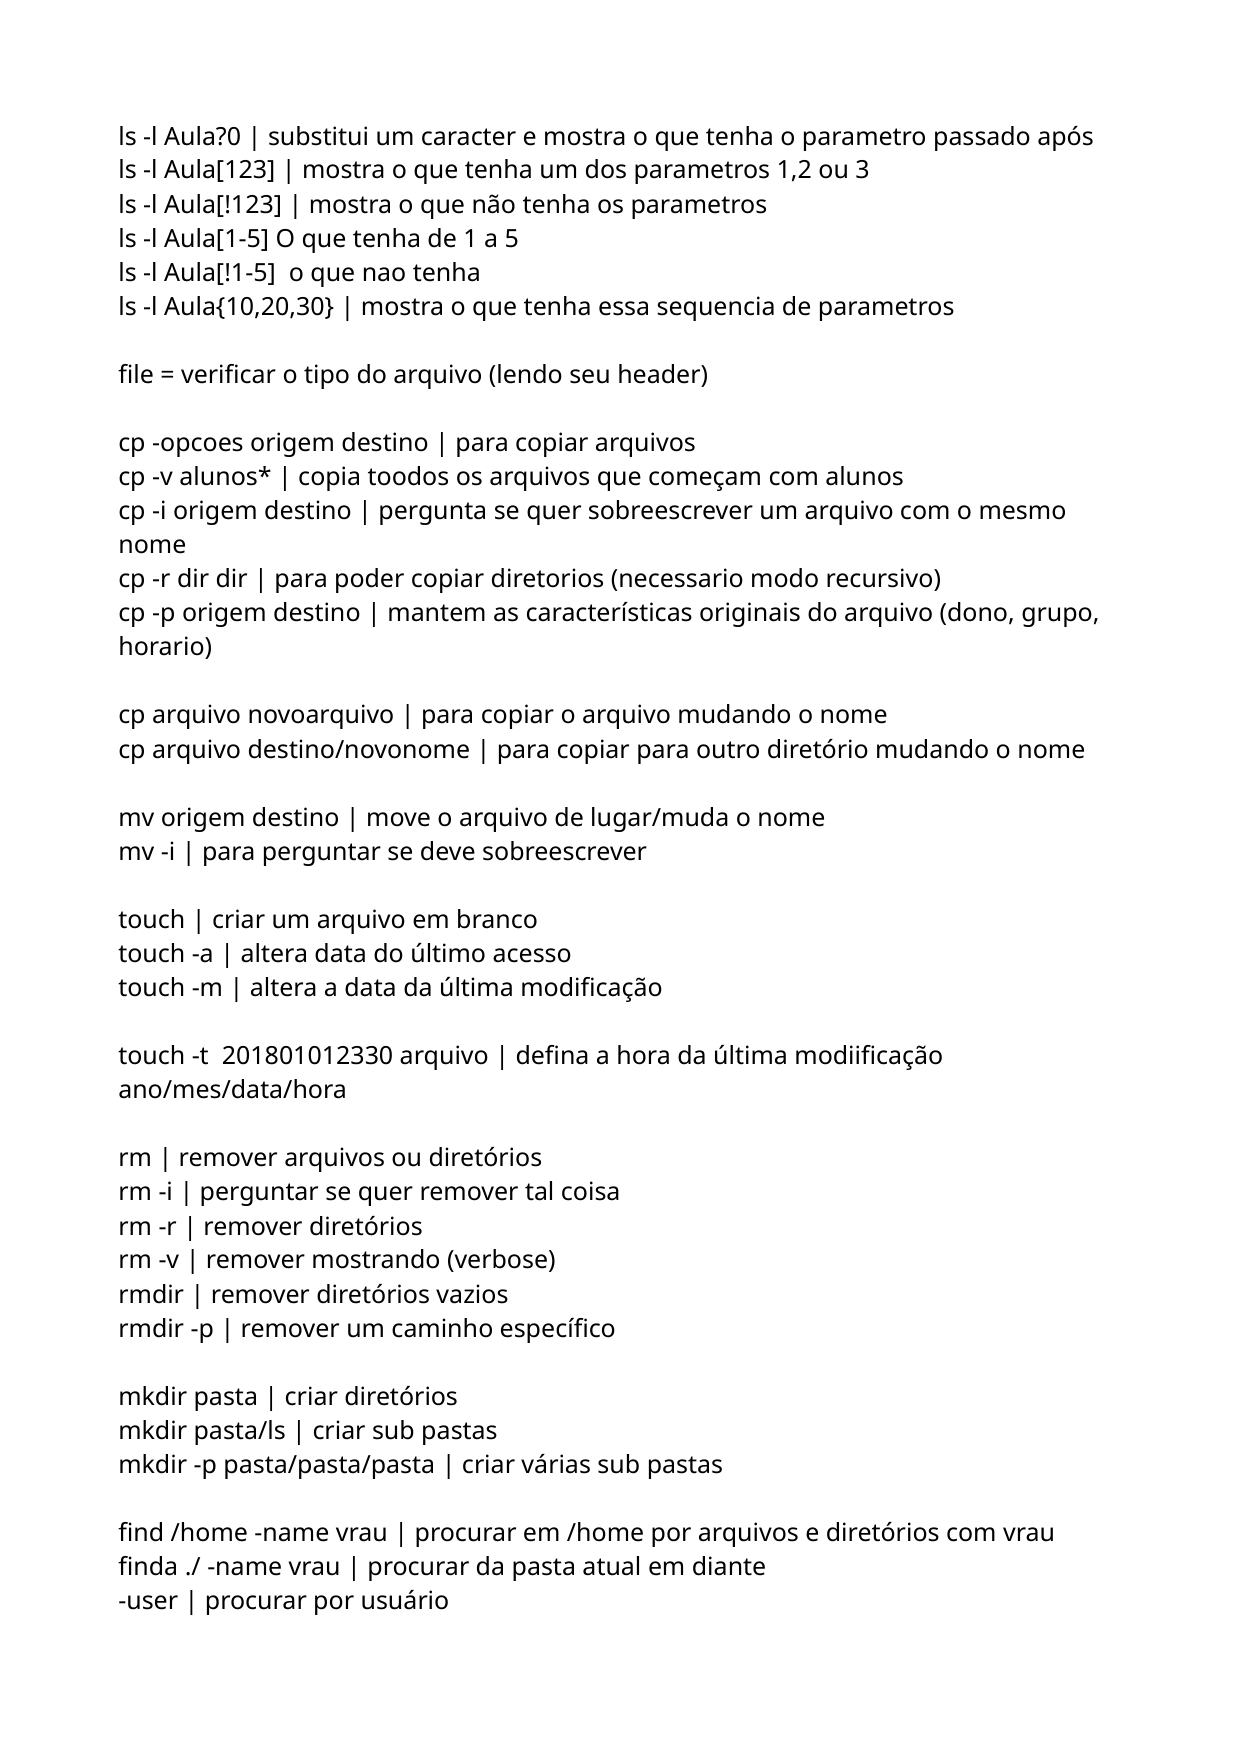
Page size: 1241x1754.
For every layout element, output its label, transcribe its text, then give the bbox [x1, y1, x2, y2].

text rm -v | remover mostrando (verbose) [118, 1242, 1122, 1276]
text file = verificar o tipo do arquivo (lendo seu header) [118, 357, 1122, 391]
text touch | criar um arquivo em branco [118, 902, 1122, 936]
text mkdir pasta/ls | criar sub pastas [118, 1412, 1122, 1447]
text cp arquivo destino/novonome | para copiar para outro diretório mudando o nome [118, 731, 1122, 765]
text rm | remover arquivos ou diretórios [118, 1140, 1122, 1174]
text cp -r dir dir | para poder copiar diretorios (necessario modo recursivo) [118, 561, 1122, 595]
text touch -a | altera data do último acesso [118, 936, 1122, 970]
text mv origem destino | move o arquivo de lugar/muda o nome [118, 799, 1122, 833]
text cp -p origem destino | mantem as características originais do arquivo (dono, grupo, horario) [118, 595, 1122, 663]
text rm -r | remover diretórios [118, 1208, 1122, 1242]
text cp arquivo novoarquivo | para copiar o arquivo mudando o nome [118, 697, 1122, 731]
text ano/mes/data/hora [118, 1072, 1122, 1106]
text rmdir -p | remover um caminho específico [118, 1310, 1122, 1344]
text cp -opcoes origem destino | para copiar arquivos [118, 425, 1122, 459]
text ls -l Aula[1-5] O que tenha de 1 a 5 [118, 220, 1122, 254]
text finda ./ -name vrau | procurar da pasta atual em diante [118, 1549, 1122, 1583]
text ls -l Aula[123] | mostra o que tenha um dos parametros 1,2 ou 3 [118, 152, 1122, 186]
text touch -t 201801012330 arquivo | defina a hora da última modiificação [118, 1038, 1122, 1072]
text -user | procurar por usuário [118, 1583, 1122, 1617]
text rm -i | perguntar se quer remover tal coisa [118, 1174, 1122, 1208]
text mkdir pasta | criar diretórios [118, 1378, 1122, 1412]
text ls -l Aula[!1-5] o que nao tenha [118, 254, 1122, 288]
text find /home -name vrau | procurar em /home por arquivos e diretórios com vrau [118, 1515, 1122, 1549]
text ls -l Aula{10,20,30} | mostra o que tenha essa sequencia de parametros [118, 288, 1122, 322]
text ls -l Aula?0 | substitui um caracter e mostra o que tenha o parametro passado após [118, 118, 1122, 152]
text mkdir -p pasta/pasta/pasta | criar várias sub pastas [118, 1447, 1122, 1481]
text mv -i | para perguntar se deve sobreescrever [118, 833, 1122, 867]
text ls -l Aula[!123] | mostra o que não tenha os parametros [118, 186, 1122, 220]
text cp -v alunos* | copia toodos os arquivos que começam com alunos [118, 459, 1122, 493]
text rmdir | remover diretórios vazios [118, 1276, 1122, 1310]
text touch -m | altera a data da última modificação [118, 970, 1122, 1004]
text cp -i origem destino | pergunta se quer sobreescrever um arquivo com o mesmo nome [118, 493, 1122, 561]
